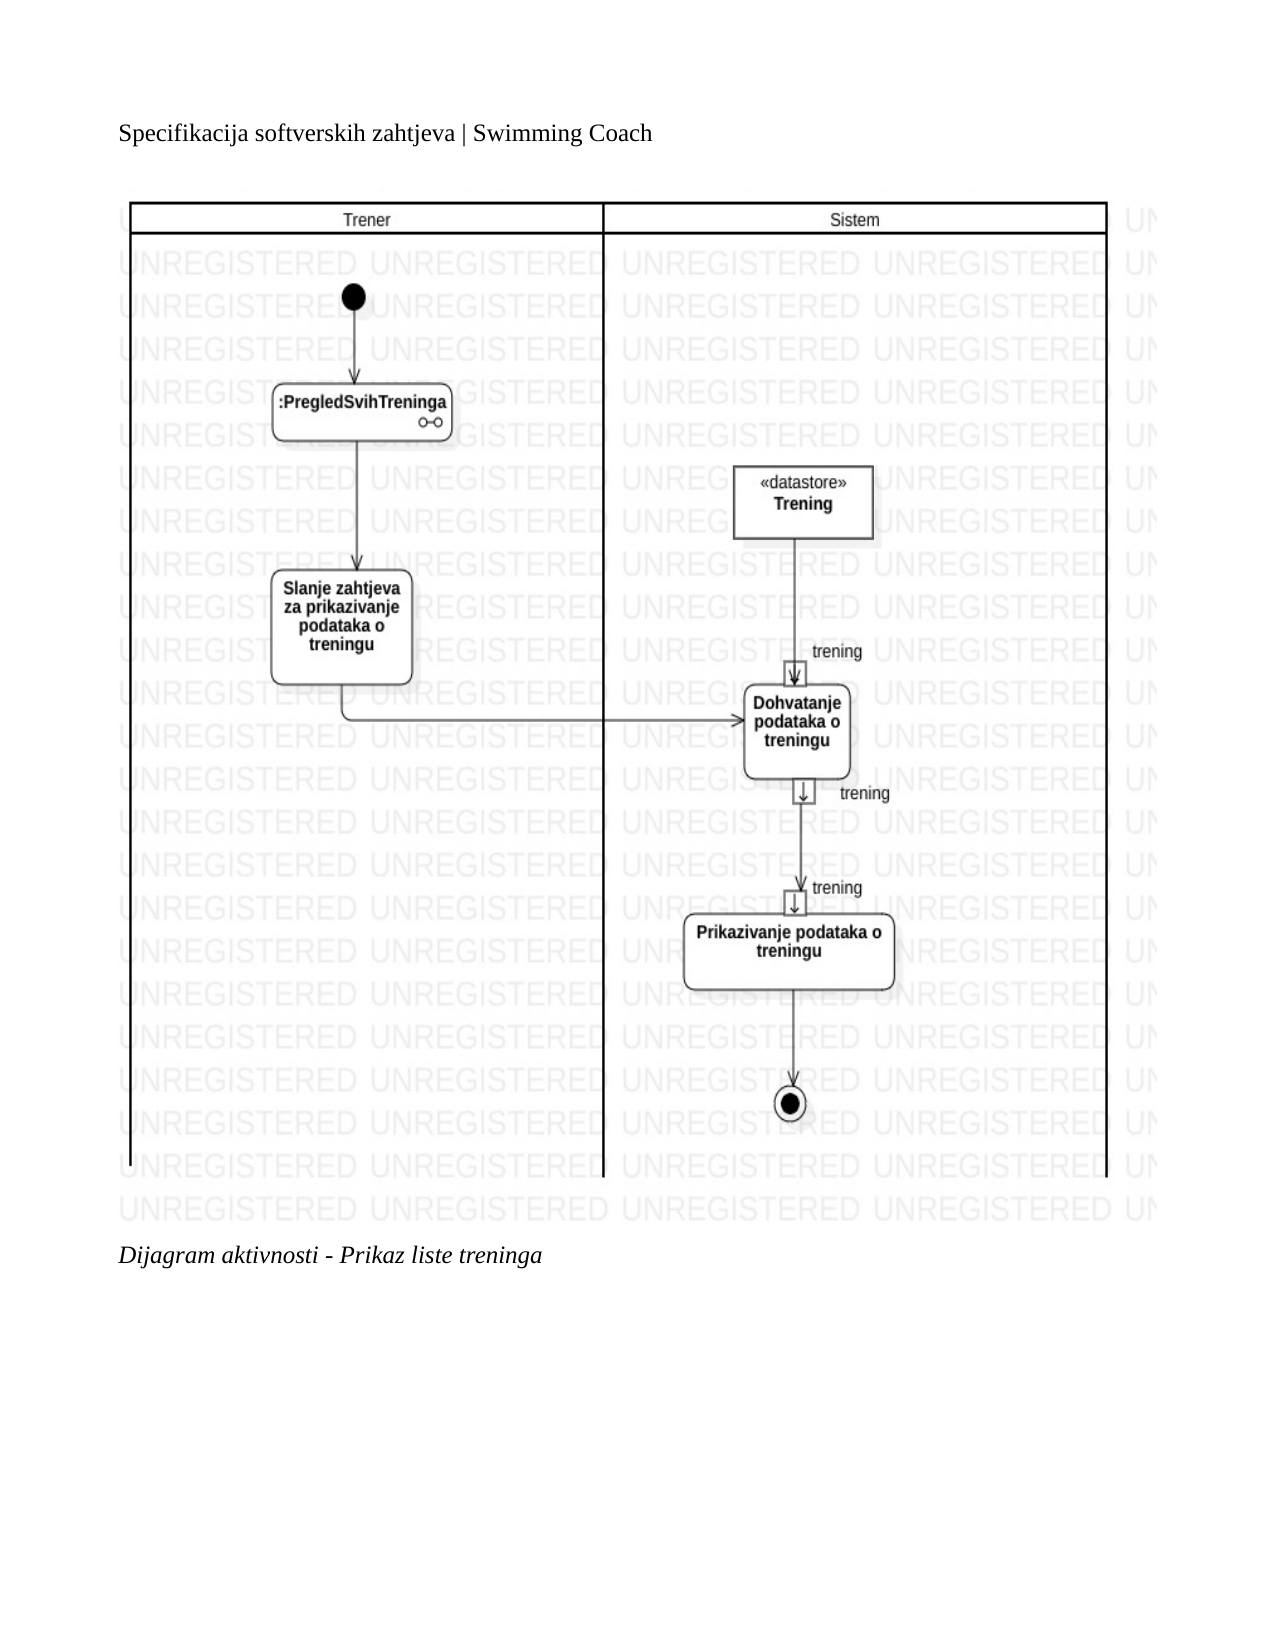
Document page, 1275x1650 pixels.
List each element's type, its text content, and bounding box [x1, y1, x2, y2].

picture [118, 189, 1157, 1235]
text Dijagram aktivnosti - Prikaz liste treninga [118, 1235, 1157, 1269]
